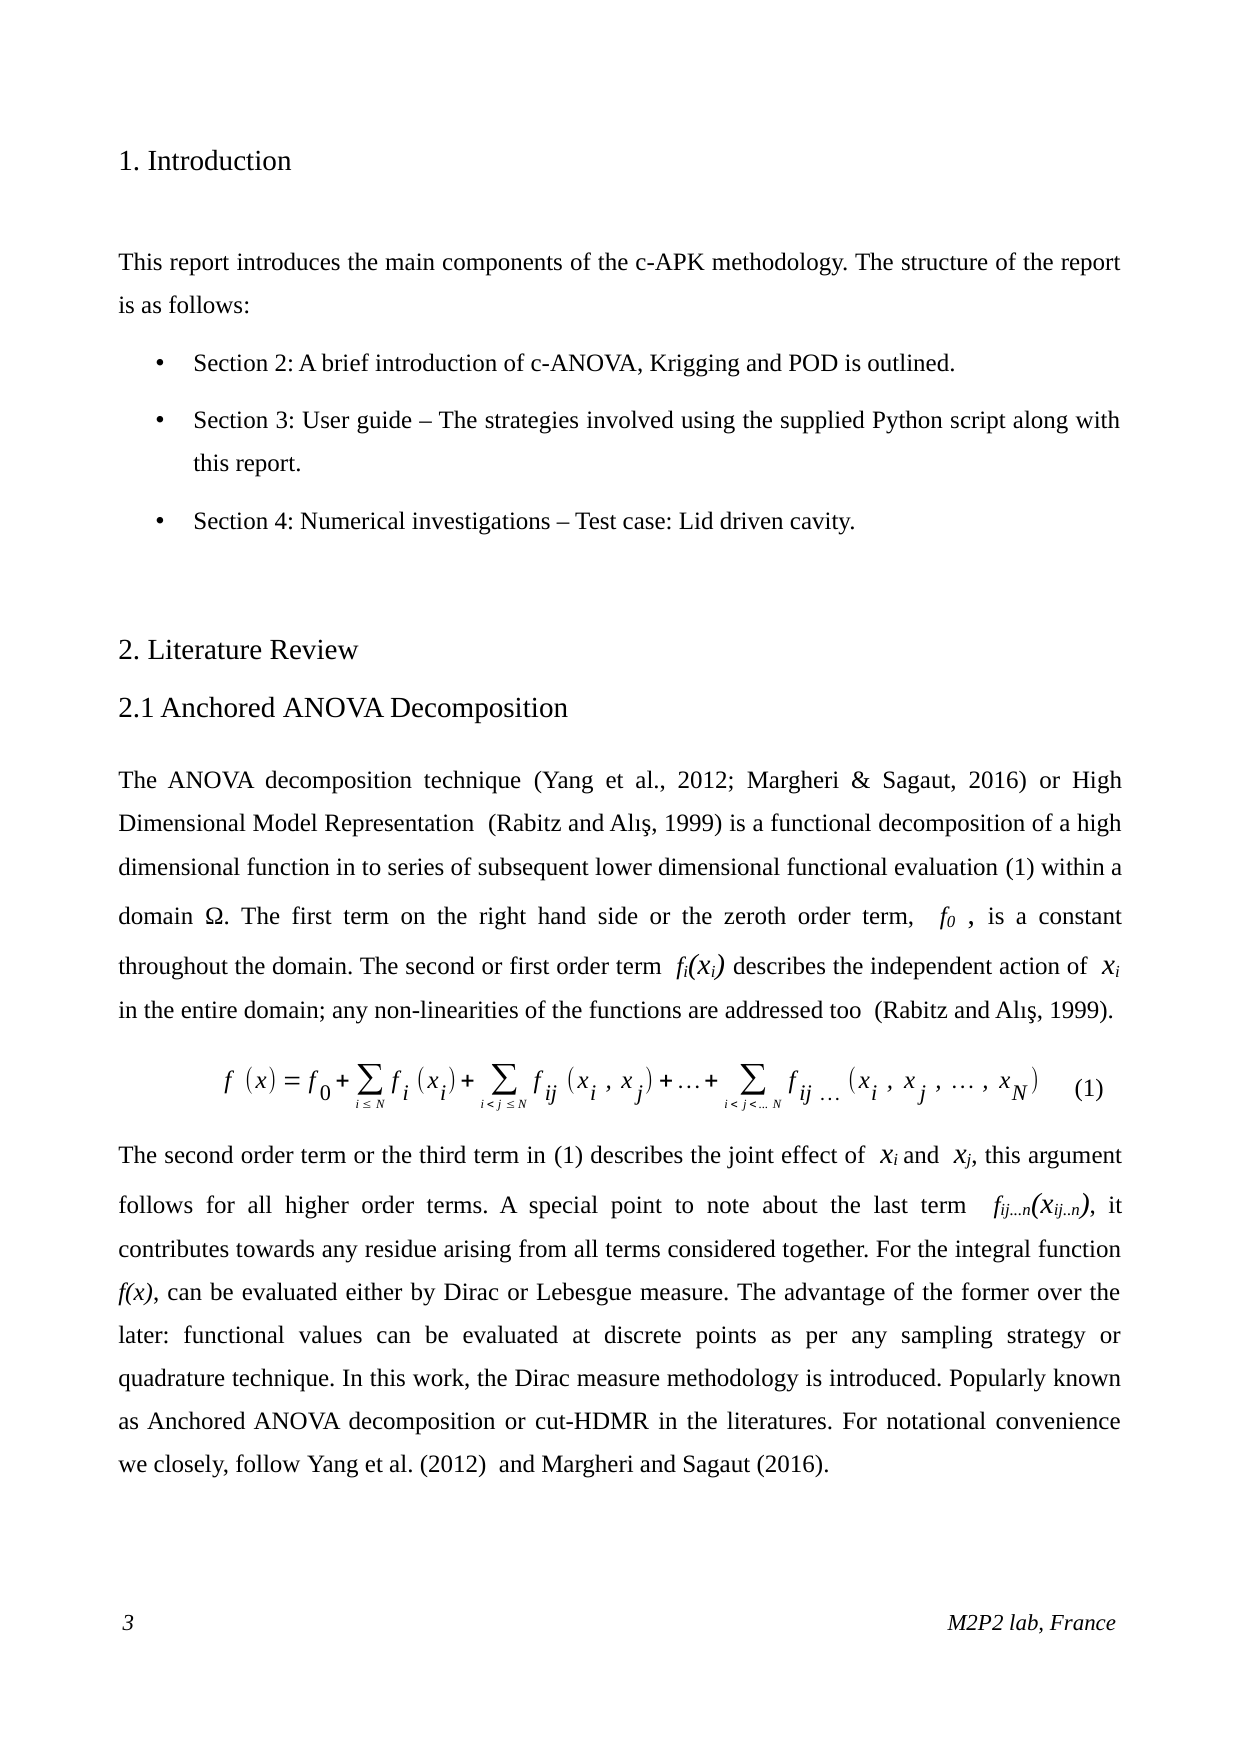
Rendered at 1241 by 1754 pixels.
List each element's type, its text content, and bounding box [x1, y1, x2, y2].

list Section 2: A brief introduction of c-ANOVA, Krigging and POD is outlined. [156, 348, 1122, 376]
subtitle 1. Introduction [118, 143, 1122, 177]
table_header (1) [1056, 1039, 1122, 1136]
table_header [194, 1039, 1056, 1136]
subtitle 2. Literature Review [118, 632, 1122, 666]
list Section 3: User guide – The strategies involved using the supplied Python script along with this report. [156, 405, 1122, 477]
subtitle 2.1 Anchored ANOVA Decomposition [118, 691, 1122, 724]
text The ANOVA decomposition technique (Yang et al., 2012; Margheri & Sagaut, 2016)⁠ or High Dimensional Model Representation (Rabitz and Alış, 1999) is a functional decomposition of a high dimensional function in to series of subsequent lower dimensional functional evaluation (1) within a domain Ω. The first term on the right hand side or the zeroth order term, f0 , is a constant throughout the domain. The second or first order term fi(xi) describes the independent action of xi in the entire domain; any non-linearities of the functions are addressed too (Rabitz and Alış, 1999)⁠. [118, 765, 1122, 1024]
text This report introduces the main components of the c-APK methodology. The structure of the report is as follows: [118, 247, 1122, 319]
table_header [118, 1039, 193, 1136]
text The second order term or the third term in (1) describes the joint effect of xi and xj, this argument follows for all higher order terms. A special point to note about the last term fij...n(xij..n), it contributes towards any residue arising from all terms considered together. For the integral function f(x), can be evaluated either by Dirac or Lebesgue measure. The advantage of the former over the later: functional values can be evaluated at discrete points as per any sampling strategy or quadrature technique. In this work, the Dirac measure methodology is introduced. Popularly known as Anchored ANOVA decomposition or cut-HDMR in the literatures. For notational convenience we closely, follow Yang et al. (2012)⁠ and Margheri and Sagaut (2016)⁠. [118, 1136, 1122, 1478]
list Section 4: Numerical investigations – Test case: Lid driven cavity. [156, 506, 1122, 535]
